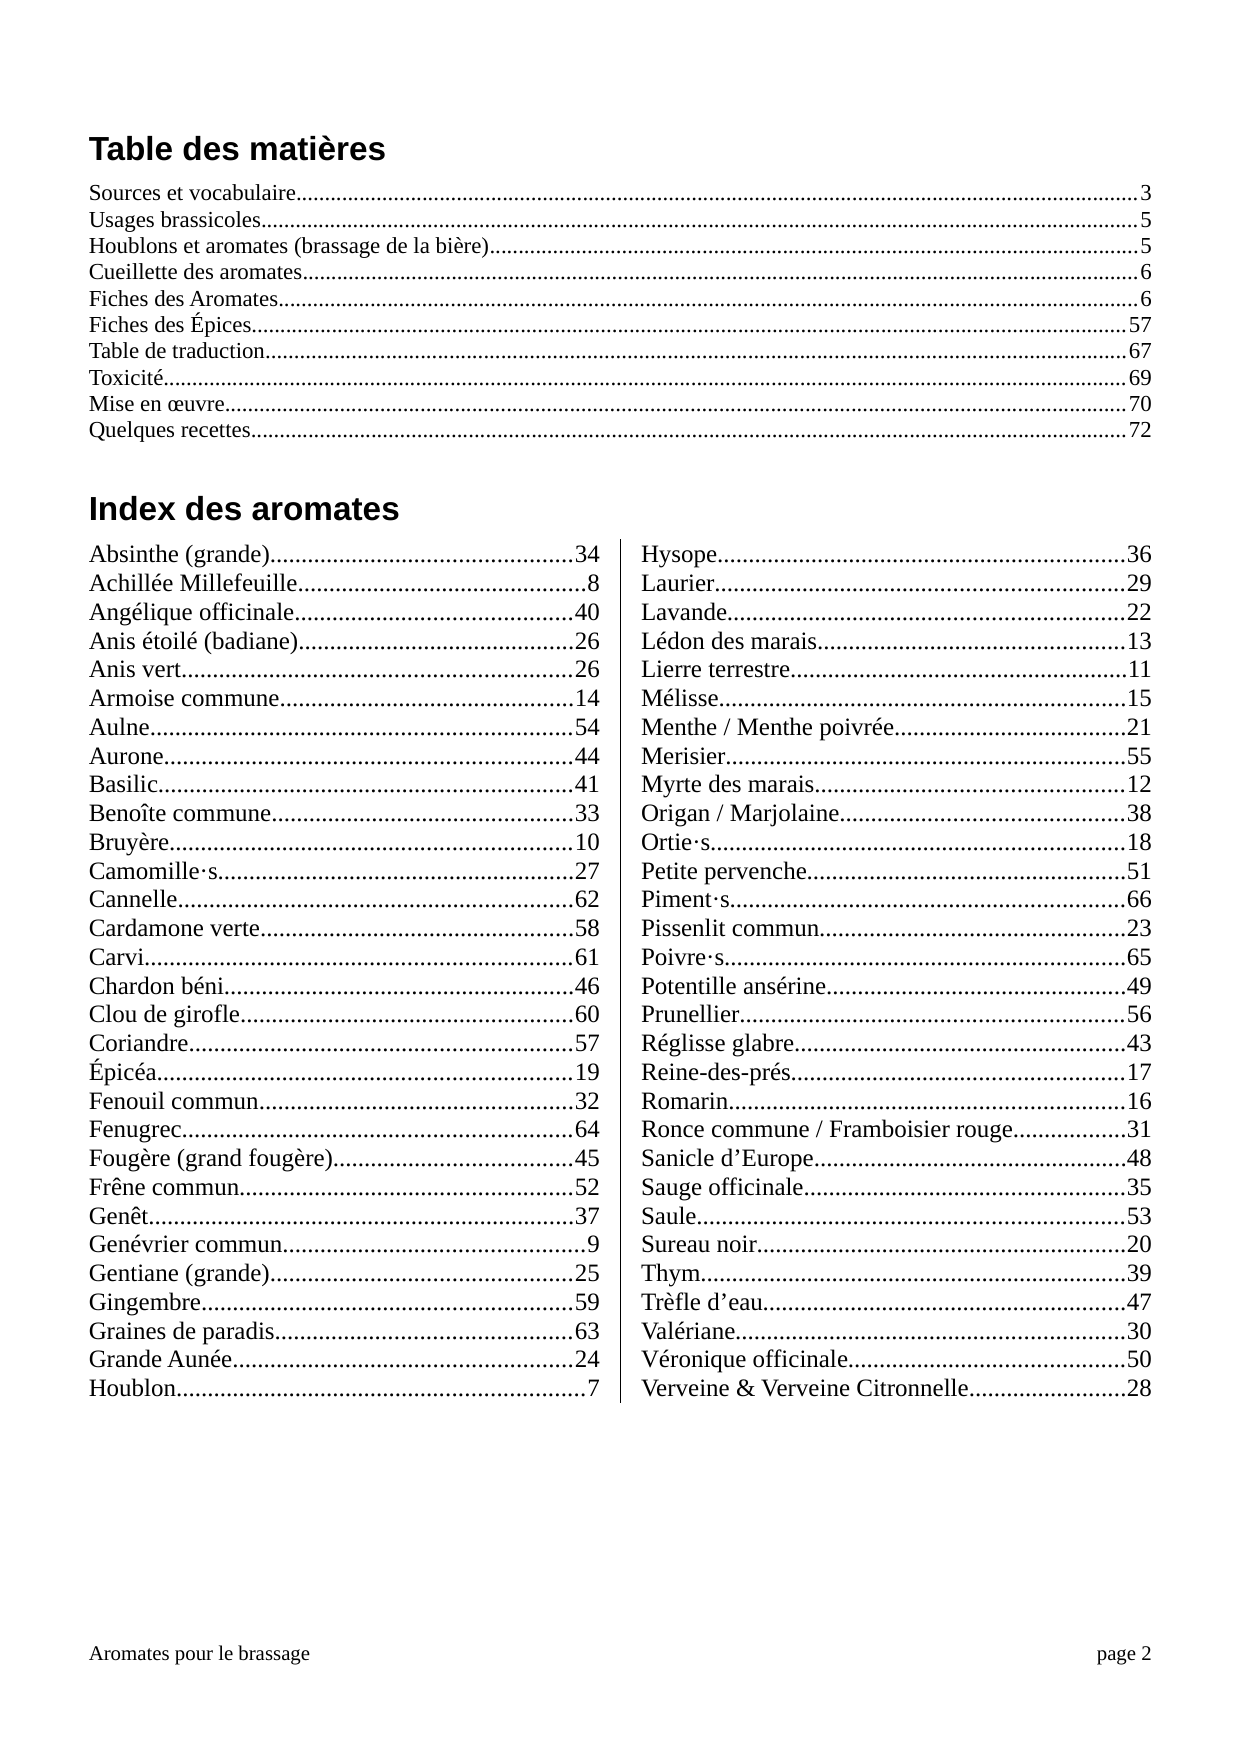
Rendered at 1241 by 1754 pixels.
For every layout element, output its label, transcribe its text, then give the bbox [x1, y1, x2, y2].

text Armoise commune 14 [88, 683, 599, 712]
text Verveine & Verveine Citronnelle 28 [641, 1373, 1152, 1402]
text Cueillette des aromates 6 [88, 258, 1152, 285]
text Benoîte commune 33 [88, 798, 599, 827]
text Sureau noir 20 [641, 1229, 1152, 1258]
text Aulne 54 [88, 712, 599, 741]
text Sanicle d’Europe 48 [641, 1143, 1152, 1172]
text Quelques recettes 72 [88, 417, 1152, 443]
text Cannelle 62 [88, 884, 599, 913]
text Houblons et aromates (brassage de la bière) 5 [88, 232, 1152, 258]
text Menthe / Menthe poivrée 21 [641, 712, 1152, 741]
text Sauge officinale 35 [641, 1172, 1152, 1201]
text Fenugrec 64 [88, 1114, 599, 1143]
text Camomille·s 27 [88, 856, 599, 884]
text Fiches des Aromates 6 [88, 285, 1152, 311]
text Ronce commune / Framboisier rouge 31 [641, 1114, 1152, 1143]
text Angélique officinale 40 [88, 597, 599, 626]
text Absinthe (grande) 34 [88, 539, 599, 568]
text Graines de paradis 63 [88, 1316, 599, 1344]
text Sources et vocabulaire 3 [88, 179, 1152, 206]
text Anis vert 26 [88, 654, 599, 683]
text Achillée Millefeuille 8 [88, 568, 599, 597]
text Lavande 22 [641, 597, 1152, 626]
subtitle Index des aromates [88, 489, 1152, 528]
text Lierre terrestre 11 [641, 654, 1152, 683]
text Genévrier commun 9 [88, 1229, 599, 1258]
text Fiches des Épices 57 [88, 311, 1152, 337]
text Hysope 36 [641, 539, 1152, 568]
text Merisier 55 [641, 741, 1152, 769]
text Origan / Marjolaine 38 [641, 798, 1152, 827]
text Prunellier 56 [641, 999, 1152, 1028]
text Romarin 16 [641, 1086, 1152, 1114]
text Fougère (grand fougère) 45 [88, 1143, 599, 1172]
text Fenouil commun 32 [88, 1086, 599, 1114]
text Houblon 7 [88, 1373, 599, 1402]
text Chardon béni 46 [88, 971, 599, 999]
text Grande Aunée 24 [88, 1344, 599, 1373]
text Reine-des-prés 17 [641, 1057, 1152, 1086]
text Thym 39 [641, 1258, 1152, 1287]
text Genêt 37 [88, 1201, 599, 1229]
text Réglisse glabre 43 [641, 1028, 1152, 1057]
text Basilic 41 [88, 769, 599, 798]
text Potentille ansérine 49 [641, 971, 1152, 999]
text Coriandre 57 [88, 1028, 599, 1057]
text Table de traduction 67 [88, 337, 1152, 364]
text Petite pervenche 51 [641, 856, 1152, 884]
text Clou de girofle 60 [88, 999, 599, 1028]
text Véronique officinale 50 [641, 1344, 1152, 1373]
text Poivre·s 65 [641, 942, 1152, 971]
text Gentiane (grande) 25 [88, 1258, 599, 1287]
text Frêne commun 52 [88, 1172, 599, 1201]
text Myrte des marais 12 [641, 769, 1152, 798]
text Ortie·s 18 [641, 827, 1152, 856]
text Usages brassicoles 5 [88, 206, 1152, 232]
text Valériane 30 [641, 1316, 1152, 1344]
subtitle Table des matières [88, 129, 1152, 168]
text Bruyère 10 [88, 827, 599, 856]
text Lédon des marais 13 [641, 626, 1152, 654]
text Aurone 44 [88, 741, 599, 769]
text Laurier 29 [641, 568, 1152, 597]
text Trèfle d’eau 47 [641, 1287, 1152, 1316]
text Piment·s 66 [641, 884, 1152, 913]
text Mise en œuvre 70 [88, 390, 1152, 417]
text Anis étoilé (badiane) 26 [88, 626, 599, 654]
text Saule 53 [641, 1201, 1152, 1229]
text Gingembre 59 [88, 1287, 599, 1316]
text Pissenlit commun 23 [641, 913, 1152, 942]
text Toxicité 69 [88, 364, 1152, 390]
text Carvi 61 [88, 942, 599, 971]
text Mélisse 15 [641, 683, 1152, 712]
text Épicéa 19 [88, 1057, 599, 1086]
text Cardamone verte 58 [88, 913, 599, 942]
